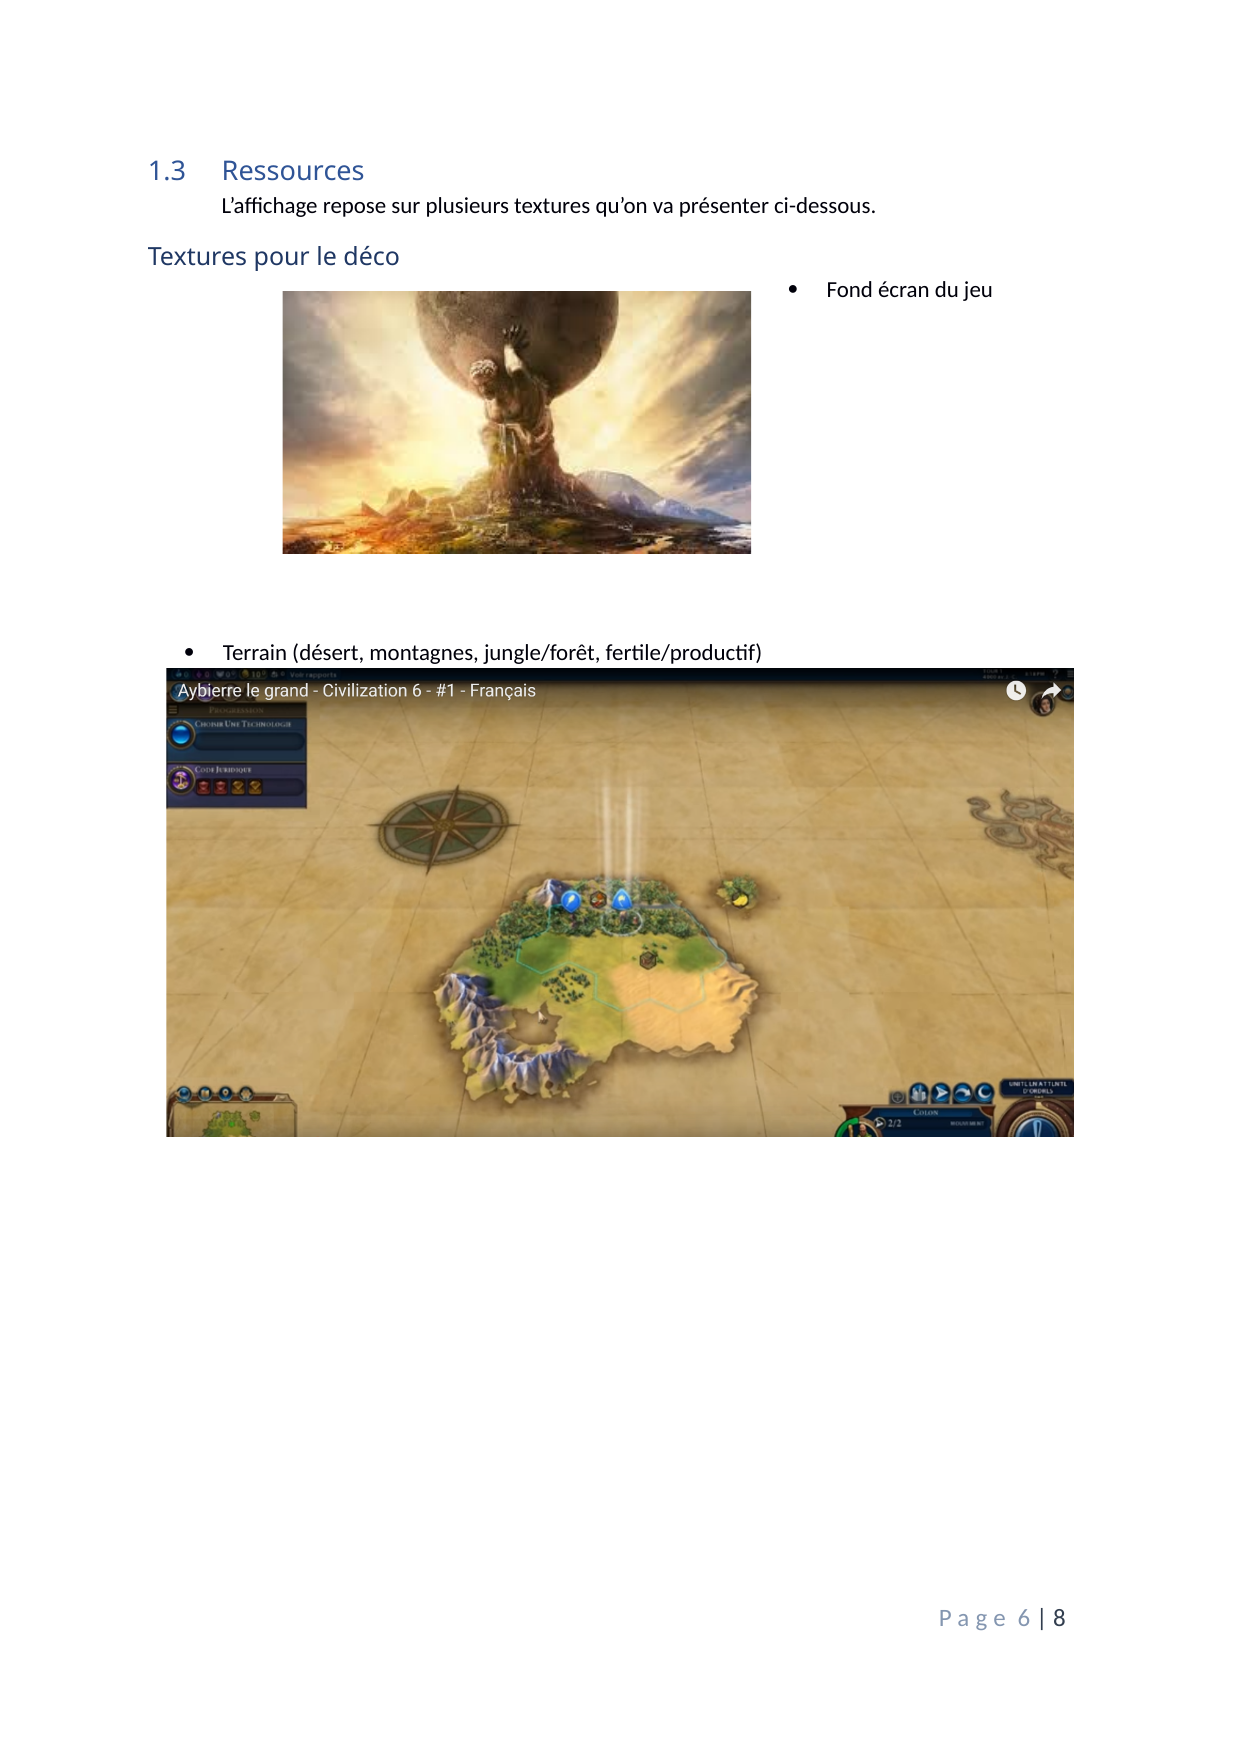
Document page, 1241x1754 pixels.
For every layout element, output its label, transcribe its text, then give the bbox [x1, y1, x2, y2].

picture [282, 291, 752, 554]
text L’affichage repose sur plusieurs textures qu’on va présenter ci-dessous. [148, 192, 1093, 219]
list Fond écran du jeu [185, 275, 1093, 303]
subtitle 1.3 Ressources [148, 152, 1093, 189]
list Terrain (désert, montagnes, jungle/forêt, fertile/productif) [185, 638, 1093, 666]
picture [166, 668, 1074, 1137]
subtitle Textures pour le déco [148, 238, 1093, 272]
